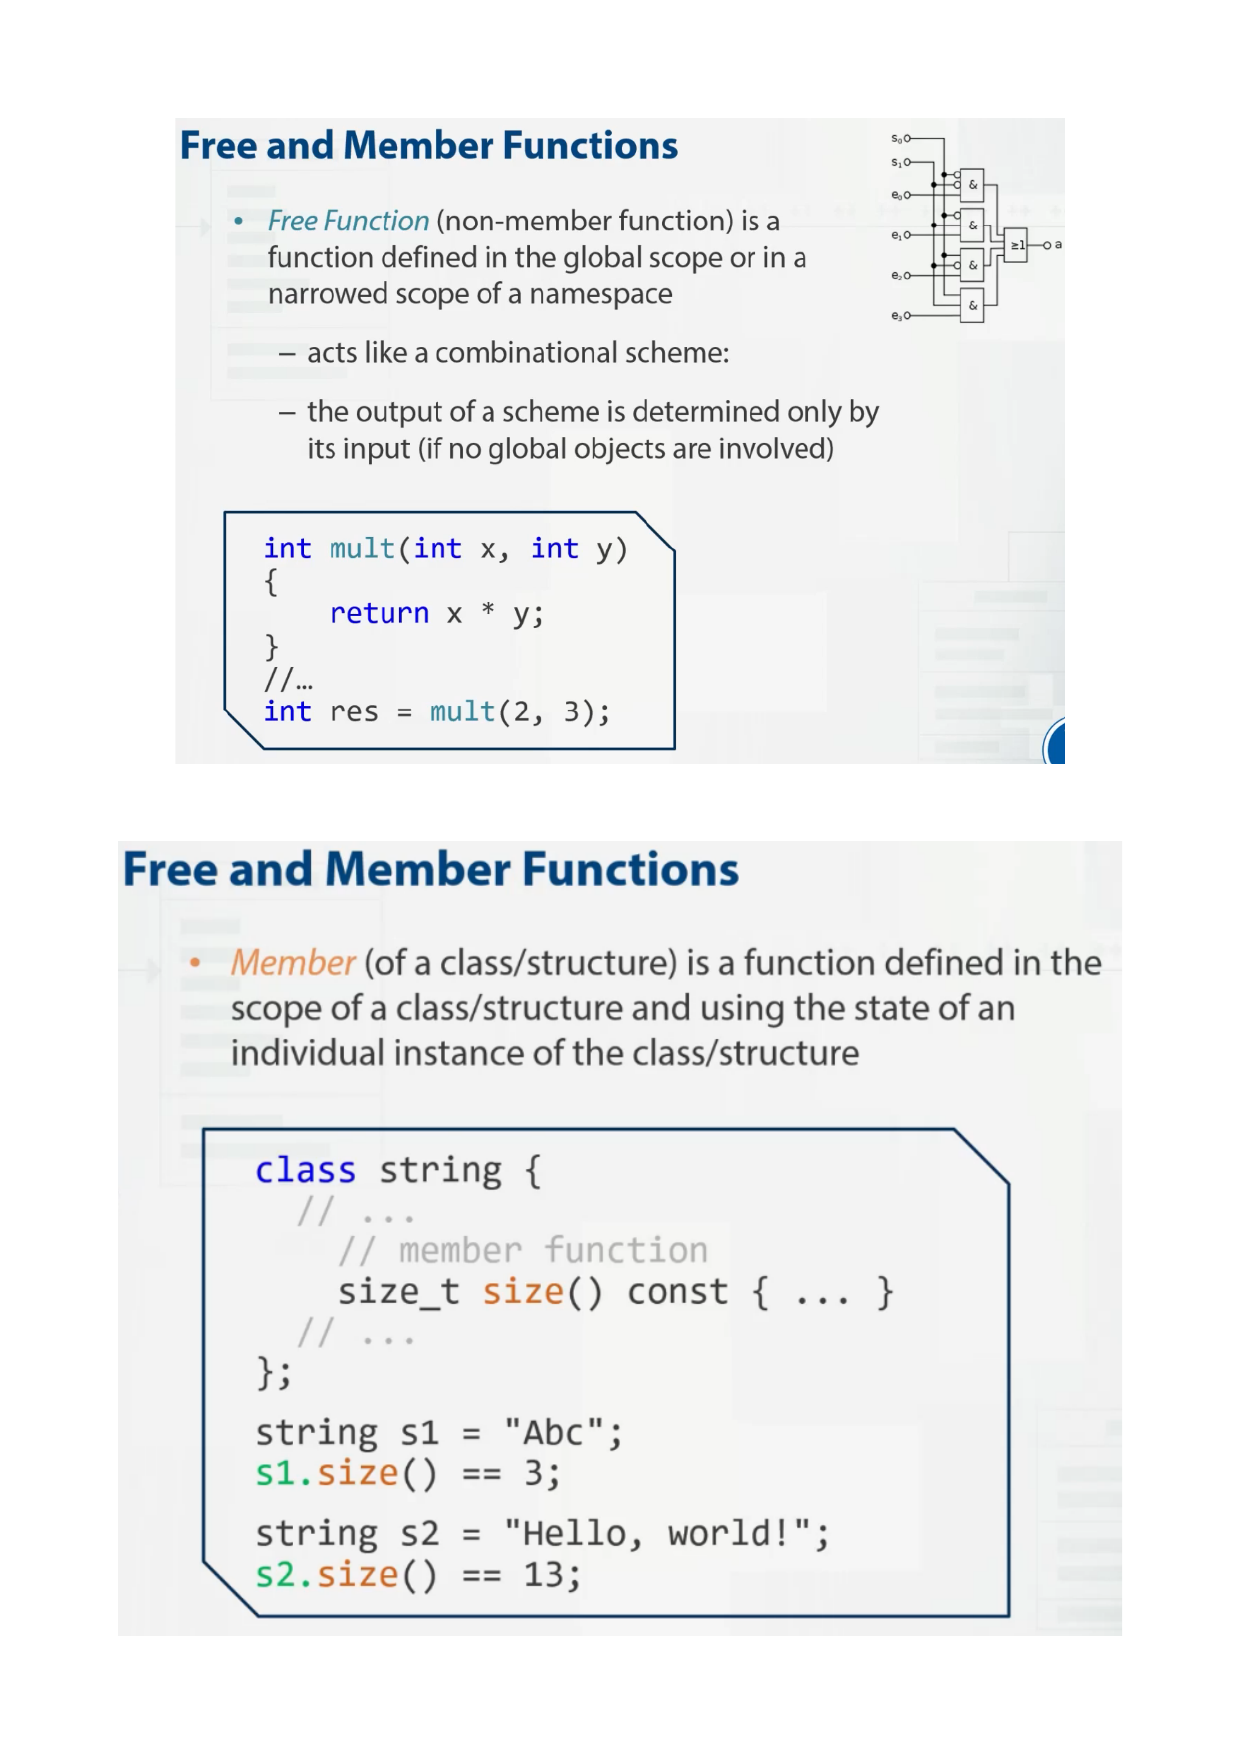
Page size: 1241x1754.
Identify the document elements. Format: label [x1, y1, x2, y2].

picture [118, 841, 1123, 1636]
picture [175, 118, 1065, 764]
